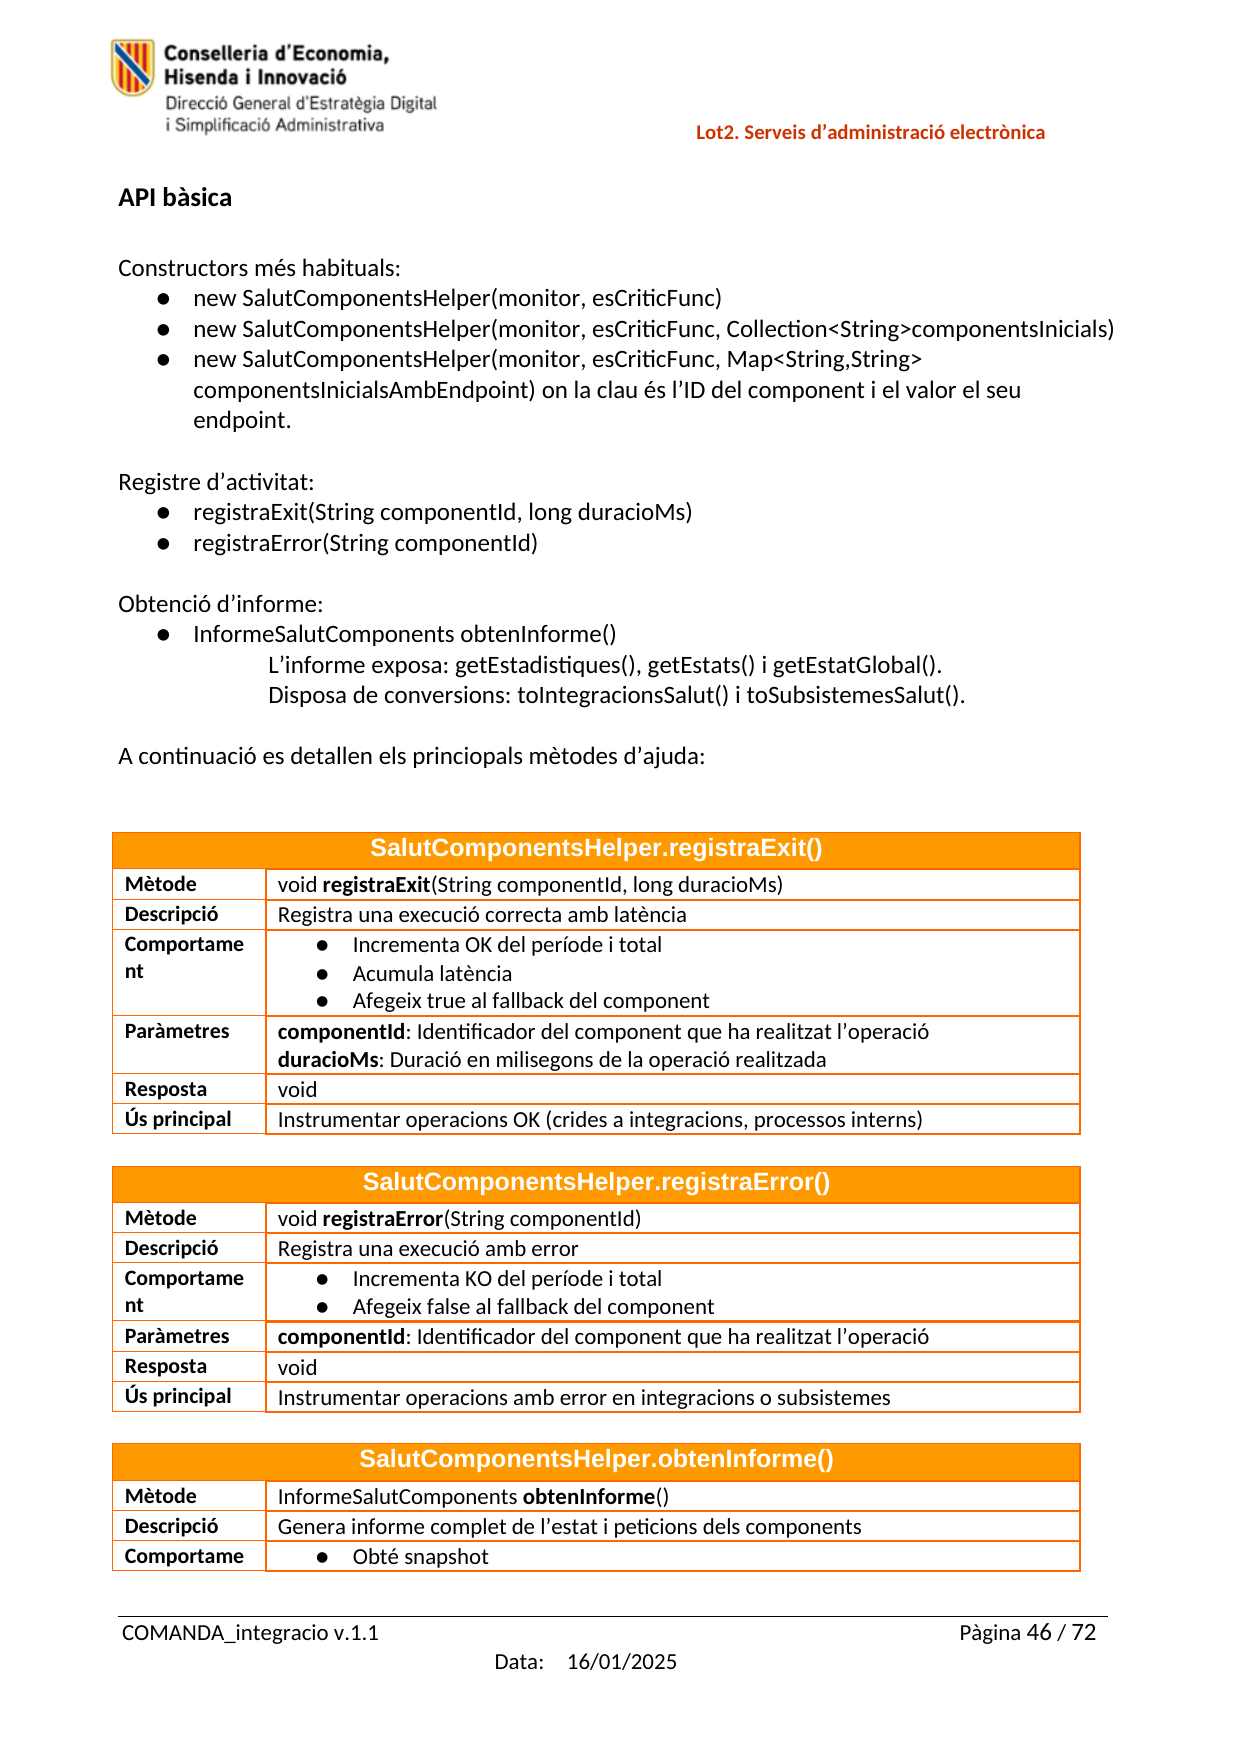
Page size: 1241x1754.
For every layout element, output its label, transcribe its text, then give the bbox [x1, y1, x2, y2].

table_cell Comportame [113, 1541, 265, 1570]
picture [100, 26, 467, 156]
table_cell Paràmetres [113, 1016, 265, 1073]
table_cell Instrumentar operacions amb error en integracions o subsistemes [267, 1383, 1079, 1411]
table_cell Paràmetres [113, 1321, 265, 1351]
table_cell Comportament [113, 930, 265, 1015]
list new SalutComponentsHelper(monitor, esCriticFunc, Map<String,String> componentsInicialsAmbEndpoint) on la clau és l’ID del component i el valor el seu endpoint. [156, 343, 1122, 435]
text A continuació es detallen els princiopals mètodes d’ajuda: [118, 740, 1122, 771]
table_cell void [267, 1353, 1079, 1381]
table_cell Ús principal [113, 1104, 265, 1133]
table_cell Instrumentar operacions OK (crides a integracions, processos interns) [267, 1105, 1079, 1133]
table_header SalutComponentsHelper.registraError() [113, 1167, 1079, 1202]
table_cell Resposta [113, 1352, 265, 1381]
table_cell Registra una execució amb error [267, 1234, 1079, 1262]
table_cell componentId: Identificador del component que ha realitzat l’operació duracioMs: Duració en milisegons de la operació realitzada [267, 1017, 1079, 1073]
table_cell Genera informe complet de l’estat i peticions dels components [267, 1512, 1079, 1540]
table_cell Descripció [113, 1511, 265, 1540]
text Obtenció d’informe: [118, 588, 1122, 618]
table_cell void registraExit(String componentId, long duracioMs) [267, 870, 1079, 898]
table_cell Mètode [113, 1481, 265, 1510]
list registraError(String componentId) [156, 527, 1122, 557]
table_cell Descripció [113, 1233, 265, 1262]
table_cell Mètode [113, 1203, 265, 1232]
table_cell Comportament [113, 1263, 265, 1320]
list new SalutComponentsHelper(monitor, esCriticFunc, Collection<String>componentsInicials) [156, 313, 1122, 343]
table_cell void registraError(String componentId) [267, 1204, 1079, 1232]
table_header SalutComponentsHelper.registraExit() [113, 833, 1079, 868]
text Registre d’activitat: [118, 466, 1122, 496]
list InformeSalutComponents obtenInforme() [156, 618, 1122, 649]
table_cell Ús principal [113, 1382, 265, 1411]
table_cell Resposta [113, 1074, 265, 1103]
table_cell Incrementa KO del període i total Afegeix false al fallback del component [267, 1264, 1079, 1320]
text Constructors més habituals: [118, 252, 1122, 282]
table_cell Descripció [113, 900, 265, 928]
list registraExit(String componentId, long duracioMs) [156, 496, 1122, 527]
subtitle API bàsica [118, 180, 1122, 213]
table_cell void [267, 1075, 1079, 1103]
text Disposa de conversions: toIntegracionsSalut() i toSubsistemesSalut(). [268, 679, 1122, 710]
text L’informe exposa: getEstadistiques(), getEstats() i getEstatGlobal(). [268, 649, 1122, 679]
table_cell componentId: Identificador del component que ha realitzat l’operació [267, 1323, 1079, 1351]
list new SalutComponentsHelper(monitor, esCriticFunc) [156, 282, 1122, 313]
table_cell Registra una execució correcta amb latència [267, 901, 1079, 928]
table_cell Obté snapshot Calcula l’estat per component (període=0 → darrer estat) Calcula l’estat global [267, 1542, 1079, 1570]
table_header SalutComponentsHelper.obtenInforme() [113, 1444, 1079, 1480]
table_cell InformeSalutComponents obtenInforme() [267, 1482, 1079, 1510]
table_cell Incrementa OK del període i total Acumula latència Afegeix true al fallback del component [267, 931, 1079, 1015]
table_cell Mètode [113, 869, 265, 898]
